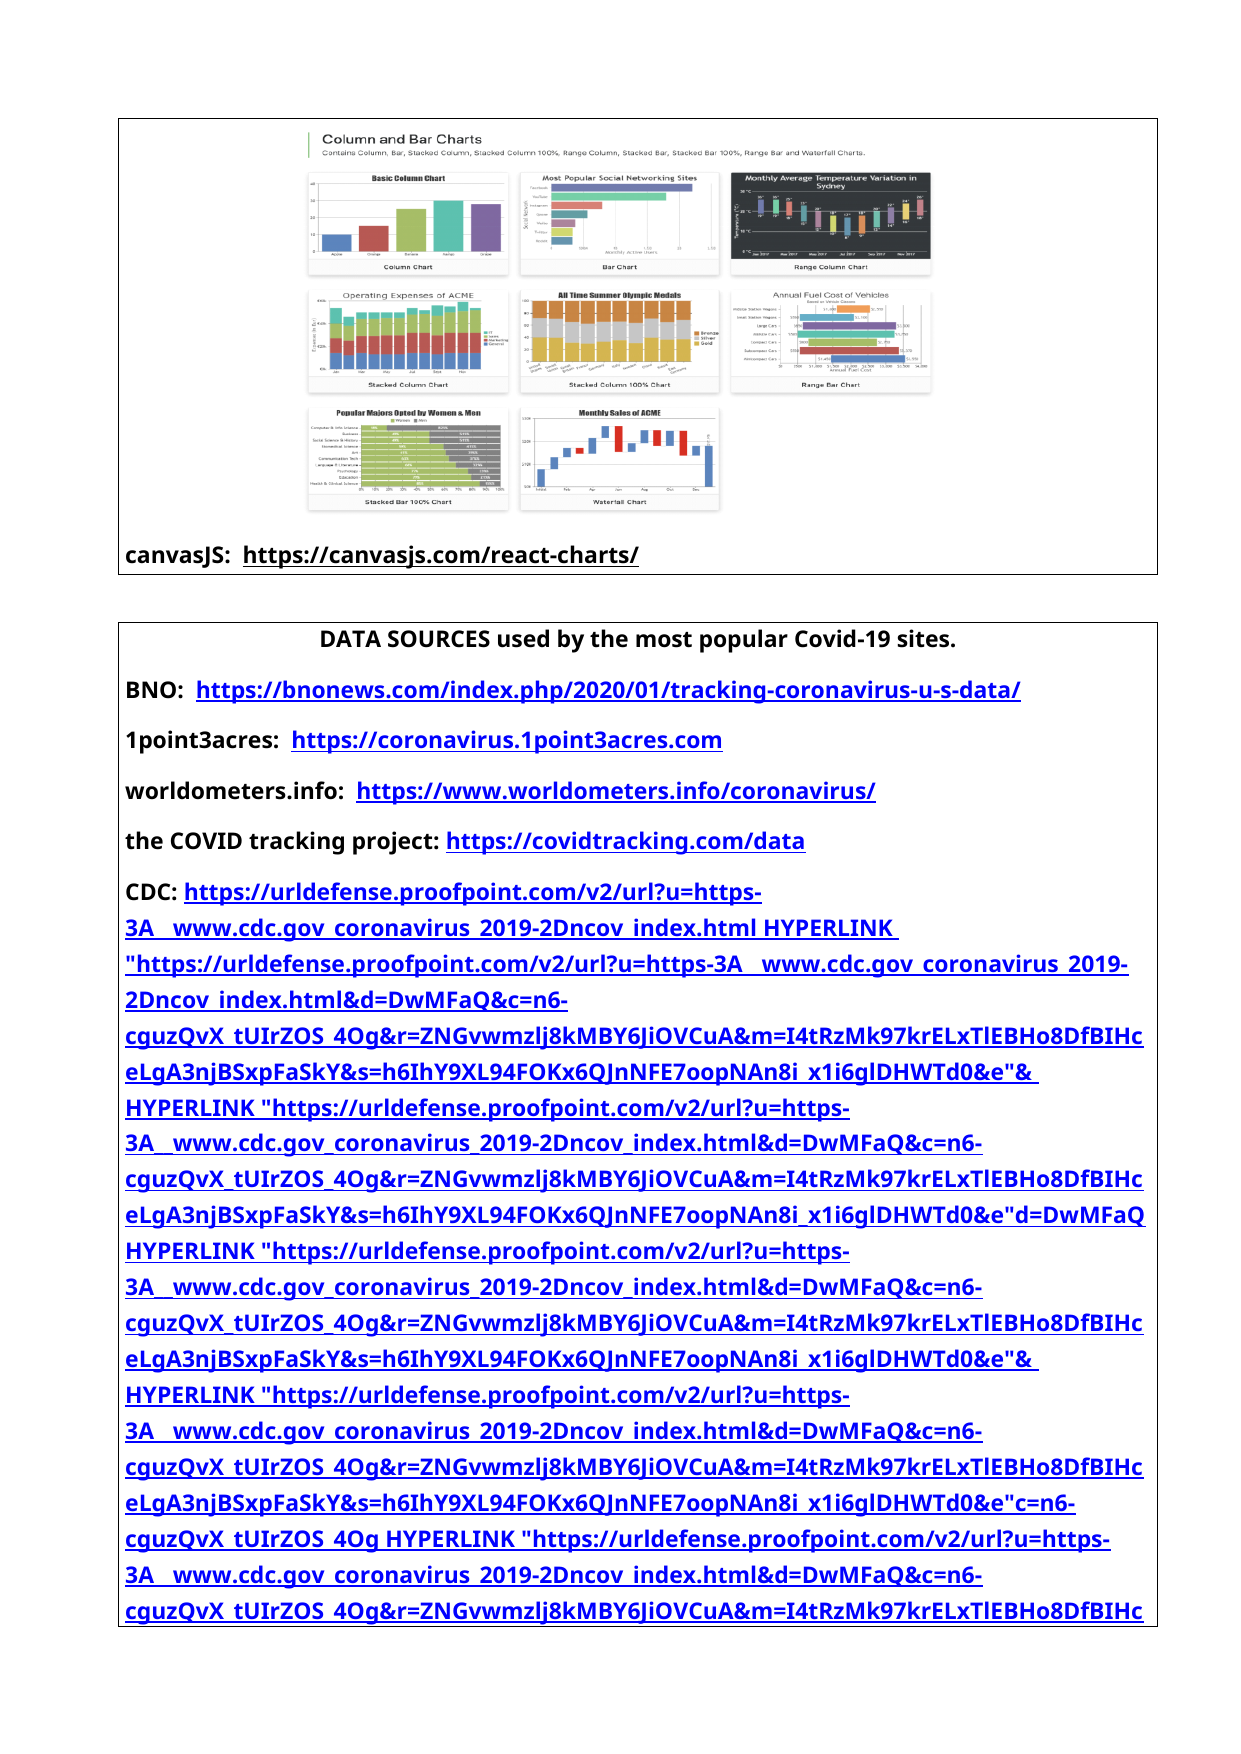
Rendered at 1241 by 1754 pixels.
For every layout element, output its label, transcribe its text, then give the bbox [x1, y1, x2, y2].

table_cell canvasJS: https://canvasjs.com/react-charts/ [119, 119, 1157, 574]
table_header DATA SOURCES used by the most popular Covid-19 sites. BNO: https://bnonews.com/index.php/2020/01/tracking-coronavirus-u-s-data/ 1point3acres: https://coronavirus.1point3acres.com worldometers.info: https://www.worldometers.info/coronavirus/ the COVID tracking project: https://covidtracking.com/data CDC: https://urldefense.proofpoint.com/v2/url?u=https-3A__www.cdc.gov_coronavirus_2019-2Dncov_index.html HYPERLINK "https://urldefense.proofpoint.com/v2/url?u=https-3A__www.cdc.gov_coronavirus_2019-2Dncov_index.html&d=DwMFaQ&c=n6-cguzQvX_tUIrZOS_4Og&r=ZNGvwmzlj8kMBY6JiOVCuA&m=I4tRzMk97krELxTlEBHo8DfBIHceLgA3njBSxpFaSkY&s=h6IhY9XL94FOKx6QJnNFE7oopNAn8i_x1i6glDHWTd0&e"& HYPERLINK "https://urldefense.proofpoint.com/v2/url?u=https-3A__www.cdc.gov_coronavirus_2019-2Dncov_index.html&d=DwMFaQ&c=n6-cguzQvX_tUIrZOS_4Og&r=ZNGvwmzlj8kMBY6JiOVCuA&m=I4tRzMk97krELxTlEBHo8DfBIHceLgA3njBSxpFaSkY&s=h6IhY9XL94FOKx6QJnNFE7oopNAn8i_x1i6glDHWTd0&e"d=DwMFaQ HYPERLINK "https://urldefense.proofpoint.com/v2/url?u=https-3A__www.cdc.gov_coronavirus_2019-2Dncov_index.html&d=DwMFaQ&c=n6-cguzQvX_tUIrZOS_4Og&r=ZNGvwmzlj8kMBY6JiOVCuA&m=I4tRzMk97krELxTlEBHo8DfBIHceLgA3njBSxpFaSkY&s=h6IhY9XL94FOKx6QJnNFE7oopNAn8i_x1i6glDHWTd0&e"& HYPERLINK "https://urldefense.proofpoint.com/v2/url?u=https-3A__www.cdc.gov_coronavirus_2019-2Dncov_index.html&d=DwMFaQ&c=n6-cguzQvX_tUIrZOS_4Og&r=ZNGvwmzlj8kMBY6JiOVCuA&m=I4tRzMk97krELxTlEBHo8DfBIHceLgA3njBSxpFaSkY&s=h6IhY9XL94FOKx6QJnNFE7oopNAn8i_x1i6glDHWTd0&e"c=n6-cguzQvX_tUIrZOS_4Og HYPERLINK "https://urldefense.proofpoint.com/v2/url?u=https-3A__www.cdc.gov_coronavirus_2019-2Dncov_index.html&d=DwMFaQ&c=n6-cguzQvX_tUIrZOS_4Og&r=ZNGvwmzlj8kMBY6JiOVCuA&m=I4tRzMk97krELxTlEBHo8DfBIHc [119, 623, 1157, 1626]
